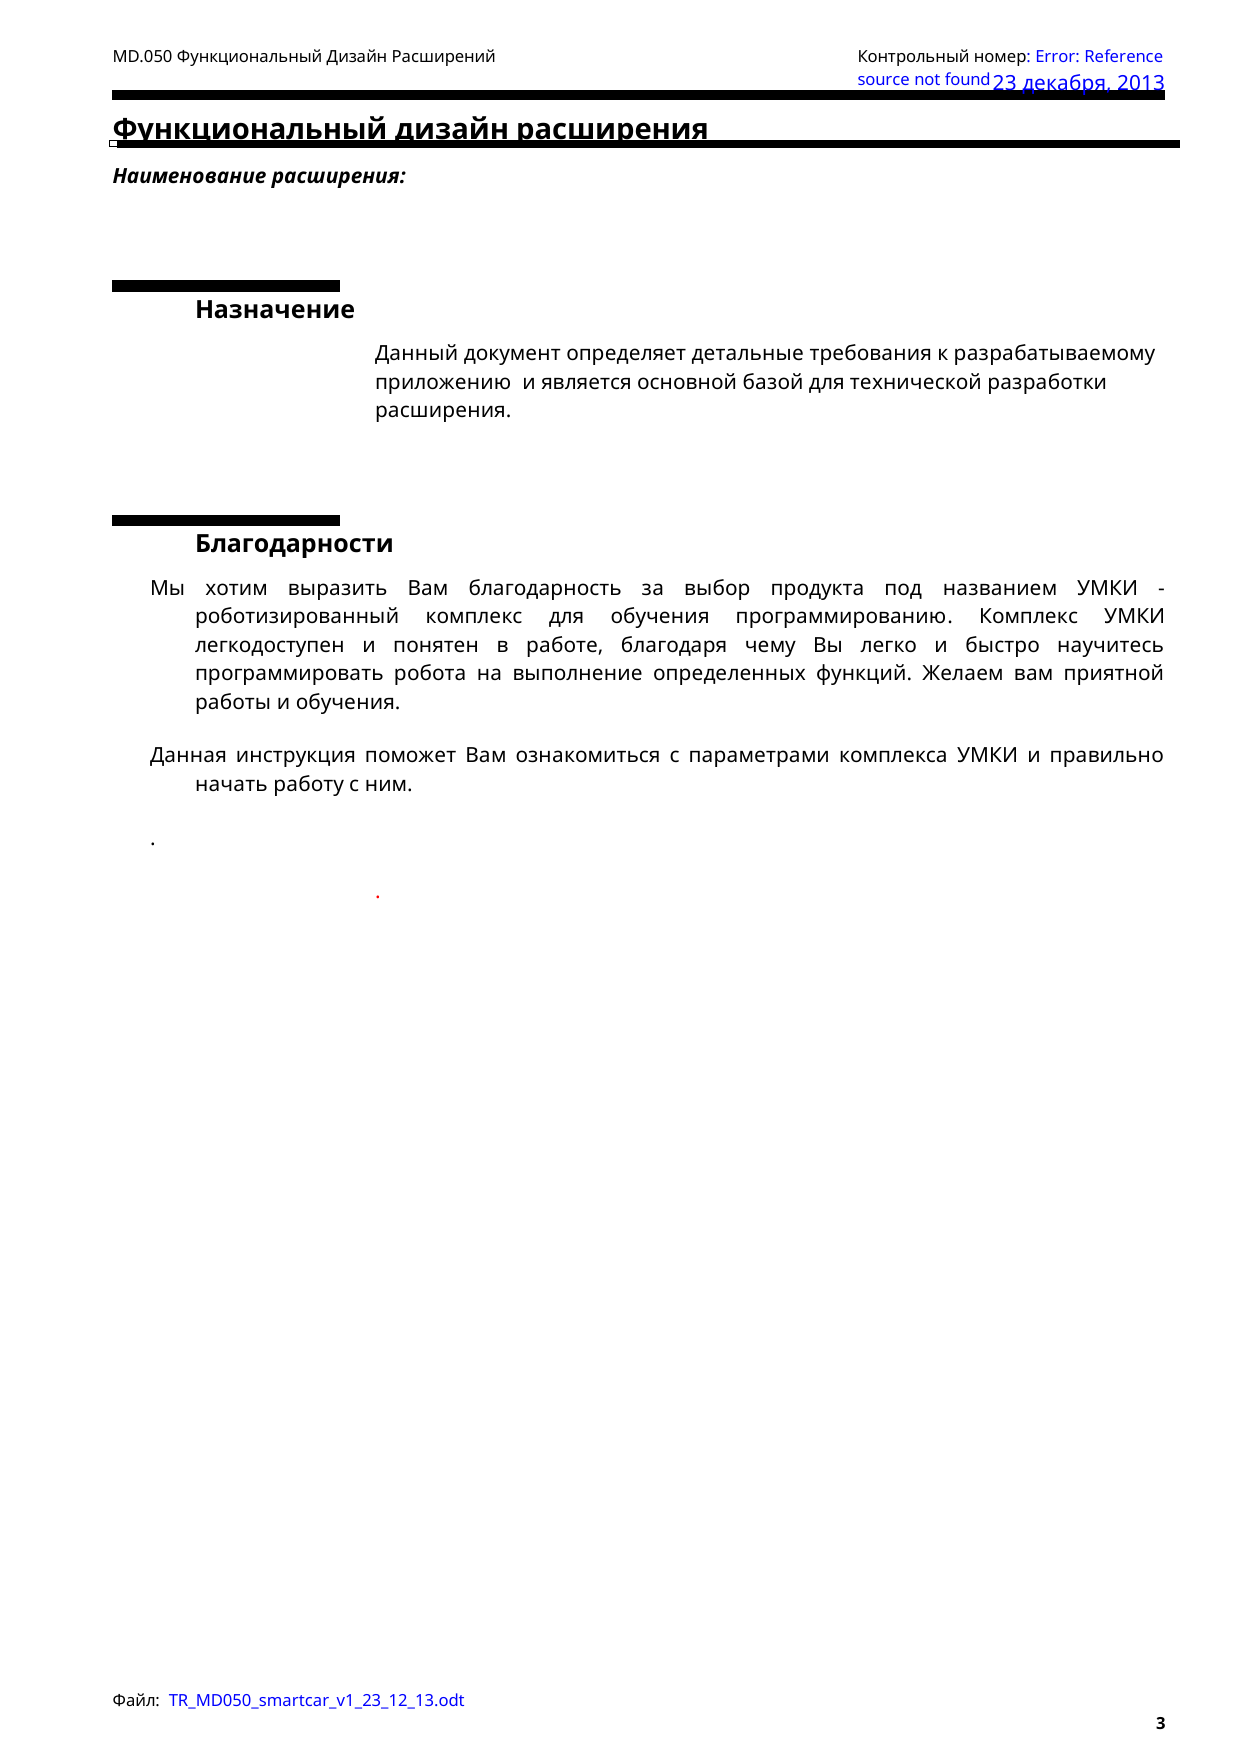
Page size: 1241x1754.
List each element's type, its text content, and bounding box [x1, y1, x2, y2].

text . [150, 822, 1165, 851]
subtitle Наименование расширения: [112, 161, 1165, 189]
subtitle Функциональный дизайн расширения [112, 100, 1165, 140]
text Данный документ определяет детальные требования к разрабатываемому приложению и является основной базой для технической разработки расширения. [375, 338, 1165, 424]
text Мы хотим выразить Вам благодарность за выбор продукта под названием УМКИ - роботизированный комплекс для обучения программированию. Комплекс УМКИ легкодоступен и понятен в работе, благодаря чему Вы легко и быстро научитесь программировать робота на выполнение определенных функций. Желаем вам приятной работы и обучения. [150, 573, 1165, 715]
subtitle Назначение [150, 292, 1165, 326]
text Данная инструкция поможет Вам ознакомиться с параметрами комплекса УМКИ и правильно начать работу с ним. [150, 740, 1165, 797]
text . [375, 876, 1165, 904]
subtitle Благодарности [150, 526, 1165, 560]
